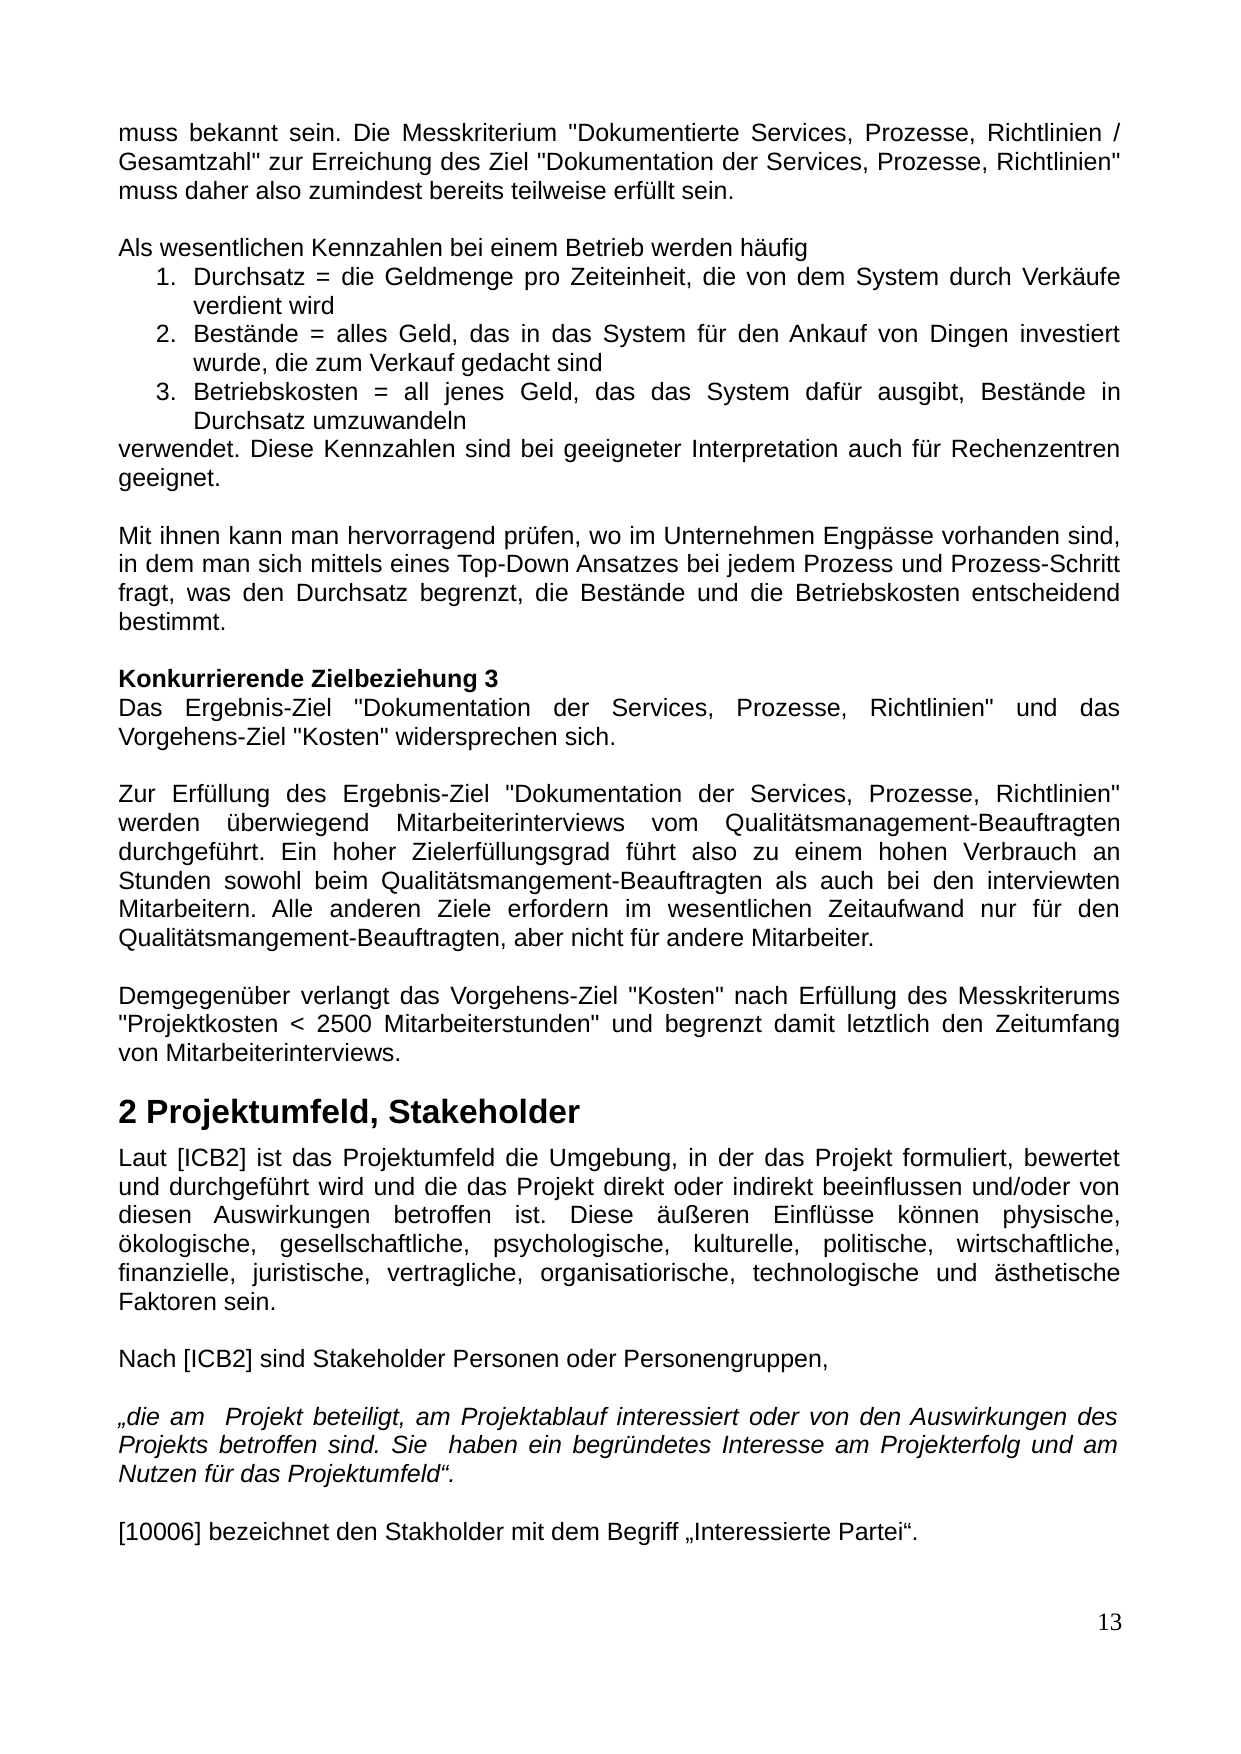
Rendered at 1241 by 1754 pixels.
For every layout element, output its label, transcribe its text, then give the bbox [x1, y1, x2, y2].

text Nach [ICB2] sind Stakeholder Personen oder Personengruppen, [118, 1344, 1122, 1373]
text Das Ergebnis-Ziel "Dokumentation der Services, Prozesse, Richtlinien" und das Vorgehens-Ziel "Kosten" widersprechen sich. [118, 693, 1122, 751]
text Zur Erfüllung des Ergebnis-Ziel "Dokumentation der Services, Prozesse, Richtlinien" werden überwiegend Mitarbeiterinterviews vom Qualitätsmanagement-Beauftragten durchgeführt. Ein hoher Zielerfüllungsgrad führt also zu einem hohen Verbrauch an Stunden sowohl beim Qualitätsmangement-Beauftragten als auch bei den interviewten Mitarbeitern. Alle anderen Ziele erfordern im wesentlichen Zeitaufwand nur für den Qualitätsmangement-Beauftragten, aber nicht für andere Mitarbeiter. [118, 779, 1122, 952]
text „die am Projekt beteiligt, am Projektablauf interessiert oder von den Auswirkungen des Projekts betroffen sind. Sie haben ein begründetes Interesse am Projekterfolg und am Nutzen für das Projektumfeld“. [118, 1402, 1122, 1488]
text Mit ihnen kann man hervorragend prüfen, wo im Unternehmen Engpässe vorhanden sind, in dem man sich mittels eines Top-Down Ansatzes bei jedem Prozess und Prozess-Schritt fragt, was den Durchsatz begrenzt, die Bestände und die Betriebskosten entscheidend bestimmt. [118, 521, 1122, 636]
text muss bekannt sein. Die Messkriterium "Dokumentierte Services, Prozesse, Richtlinien / Gesamtzahl" zur Erreichung des Ziel "Dokumentation der Services, Prozesse, Richtlinien" muss daher also zumindest bereits teilweise erfüllt sein. [118, 118, 1122, 204]
list Durchsatz = die Geldmenge pro Zeiteinheit, die von dem System durch Verkäufe verdient wird [156, 262, 1122, 319]
subtitle 2 Projektumfeld, Stakeholder [118, 1092, 1122, 1131]
text Konkurrierende Zielbeziehung 3 [118, 664, 1122, 693]
text Als wesentlichen Kennzahlen bei einem Betrieb werden häufig [118, 233, 1122, 262]
text verwendet. Diese Kennzahlen sind bei geeigneter Interpretation auch für Rechenzentren geeignet. [118, 434, 1122, 492]
text [10006] bezeichnet den Stakholder mit dem Begriff „Interessierte Partei“. [118, 1517, 1122, 1546]
text Laut [ICB2] ist das Projektumfeld die Umgebung, in der das Projekt formuliert, bewertet und durchgeführt wird und die das Projekt direkt oder indirekt beeinflussen und/oder von diesen Auswirkungen betroffen ist. Diese äußeren Einflüsse können physische, ökologische, gesellschaftliche, psychologische, kulturelle, politische, wirtschaftliche, finanzielle, juristische, vertragliche, organisatiorische, technologische und ästhetische Faktoren sein. [118, 1143, 1122, 1316]
text Demgegenüber verlangt das Vorgehens-Ziel "Kosten" nach Erfüllung des Messkriterums "Projektkosten < 2500 Mitarbeiterstunden" und begrenzt damit letztlich den Zeitumfang von Mitarbeiterinterviews. [118, 981, 1122, 1067]
list Bestände = alles Geld, das in das System für den Ankauf von Dingen investiert wurde, die zum Verkauf gedacht sind [156, 319, 1122, 377]
list Betriebskosten = all jenes Geld, das das System dafür ausgibt, Bestände in Durchsatz umzuwandeln [156, 377, 1122, 434]
